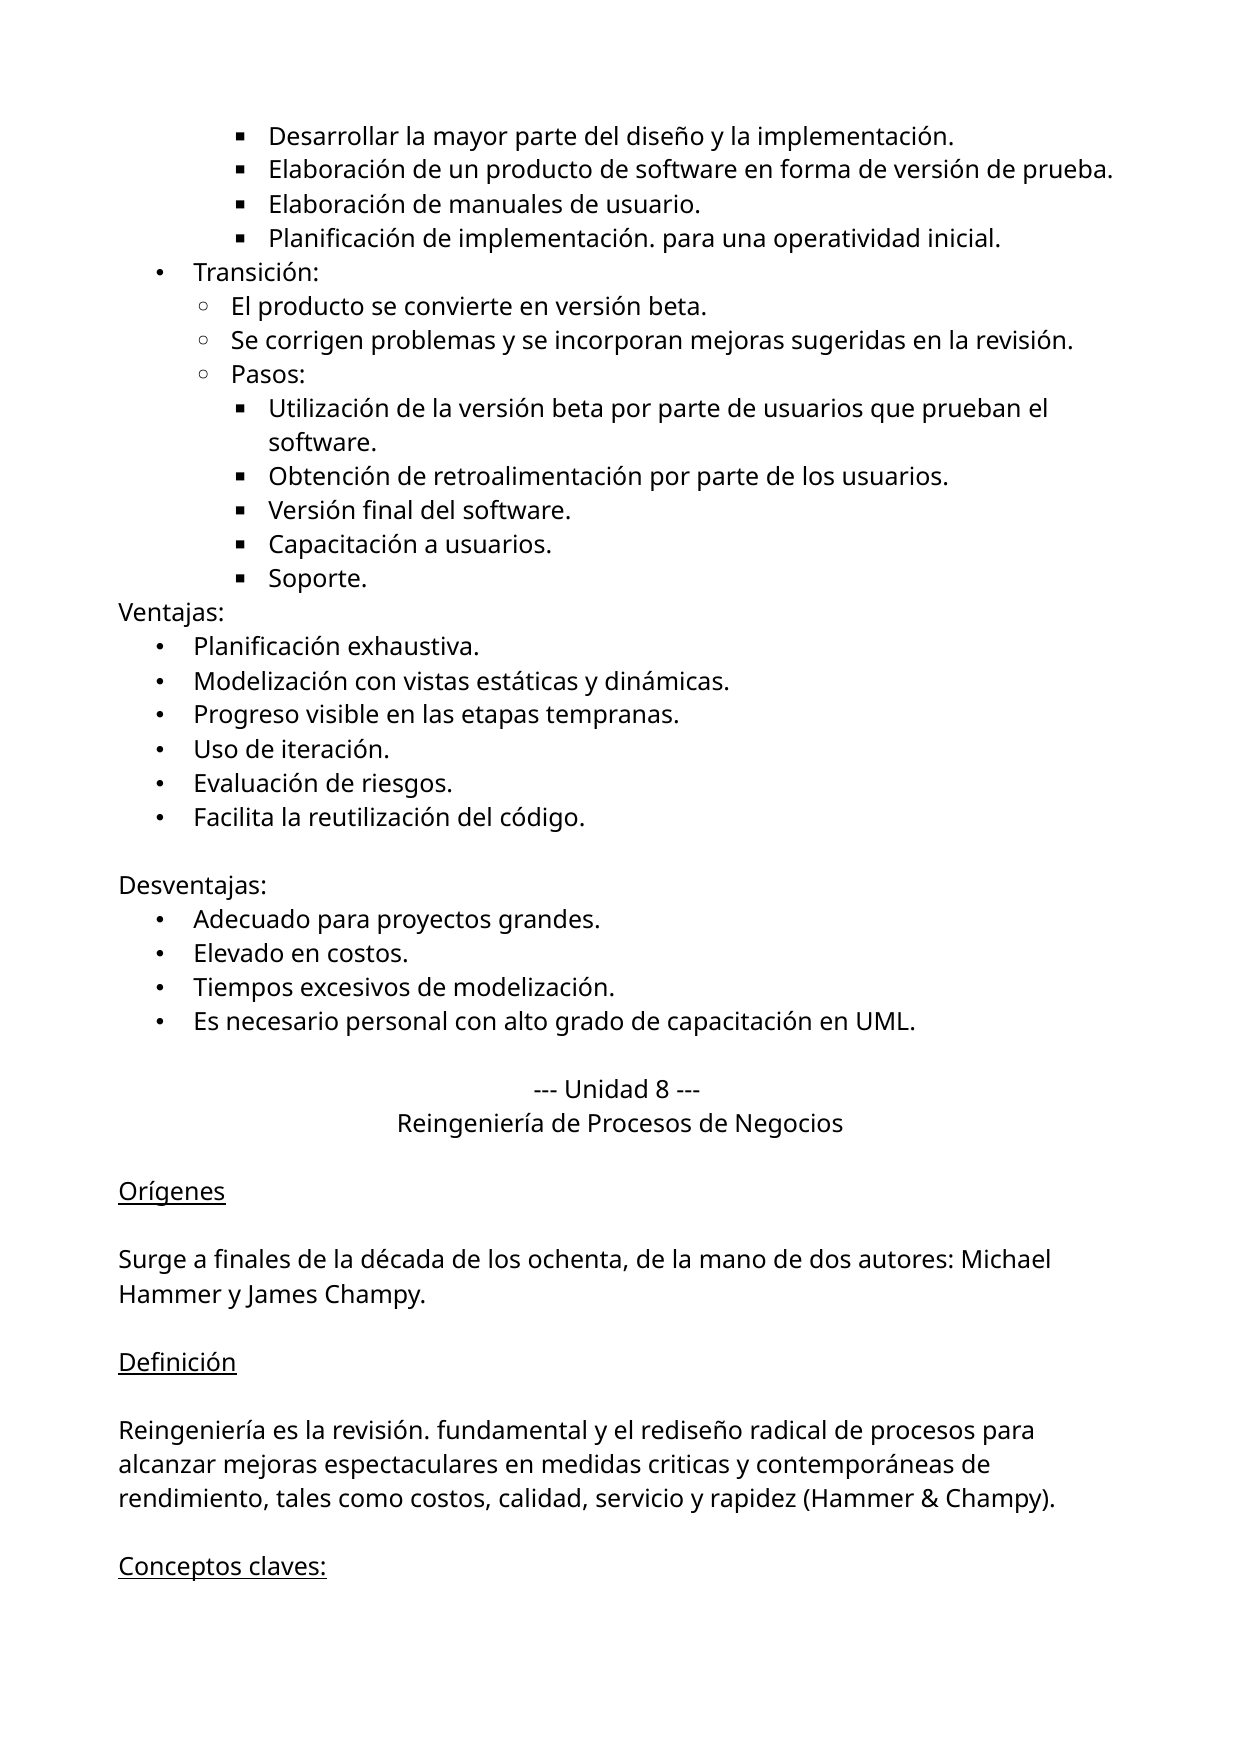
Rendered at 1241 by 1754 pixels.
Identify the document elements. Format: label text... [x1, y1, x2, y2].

text Desventajas: [118, 867, 1122, 902]
list Elaboración de manuales de usuario. [231, 186, 1122, 220]
text Conceptos claves: [118, 1549, 1122, 1583]
text Definición [118, 1344, 1122, 1378]
list Transición: [156, 254, 1122, 288]
text Surge a finales de la década de los ochenta, de la mano de dos autores: Michael Hammer y James Champy. [118, 1242, 1122, 1310]
list Adecuado para proyectos grandes. [156, 902, 1122, 936]
text Reingeniería es la revisión. fundamental y el rediseño radical de procesos para alcanzar mejoras espectaculares en medidas criticas y contemporáneas de rendimiento, tales como costos, calidad, servicio y rapidez (Hammer & Champy). [118, 1412, 1122, 1515]
list El producto se convierte en versión beta. [193, 288, 1122, 322]
list Capacitación a usuarios. [231, 527, 1122, 561]
text Reingeniería de Procesos de Negocios [118, 1106, 1122, 1140]
list Pasos: [193, 357, 1122, 391]
list Versión final del software. [231, 493, 1122, 527]
list Obtención de retroalimentación por parte de los usuarios. [231, 459, 1122, 493]
list Elaboración de un producto de software en forma de versión de prueba. [231, 152, 1122, 186]
list Desarrollar la mayor parte del diseño y la implementación. [231, 118, 1122, 152]
text --- Unidad 8 --- [118, 1072, 1122, 1106]
list Es necesario personal con alto grado de capacitación en UML. [156, 1004, 1122, 1038]
list Elevado en costos. [156, 936, 1122, 970]
text Ventajas: [118, 595, 1122, 629]
text Orígenes [118, 1174, 1122, 1208]
list Modelización con vistas estáticas y dinámicas. [156, 663, 1122, 697]
list Evaluación de riesgos. [156, 765, 1122, 799]
list Uso de iteración. [156, 731, 1122, 765]
list Planificación de implementación. para una operatividad inicial. [231, 220, 1122, 254]
list Progreso visible en las etapas tempranas. [156, 697, 1122, 731]
list Tiempos excesivos de modelización. [156, 970, 1122, 1004]
list Soporte. [231, 561, 1122, 595]
list Planificación exhaustiva. [156, 629, 1122, 663]
list Utilización de la versión beta por parte de usuarios que prueban el software. [231, 391, 1122, 459]
list Facilita la reutilización del código. [156, 799, 1122, 833]
list Se corrigen problemas y se incorporan mejoras sugeridas en la revisión. [193, 322, 1122, 357]
